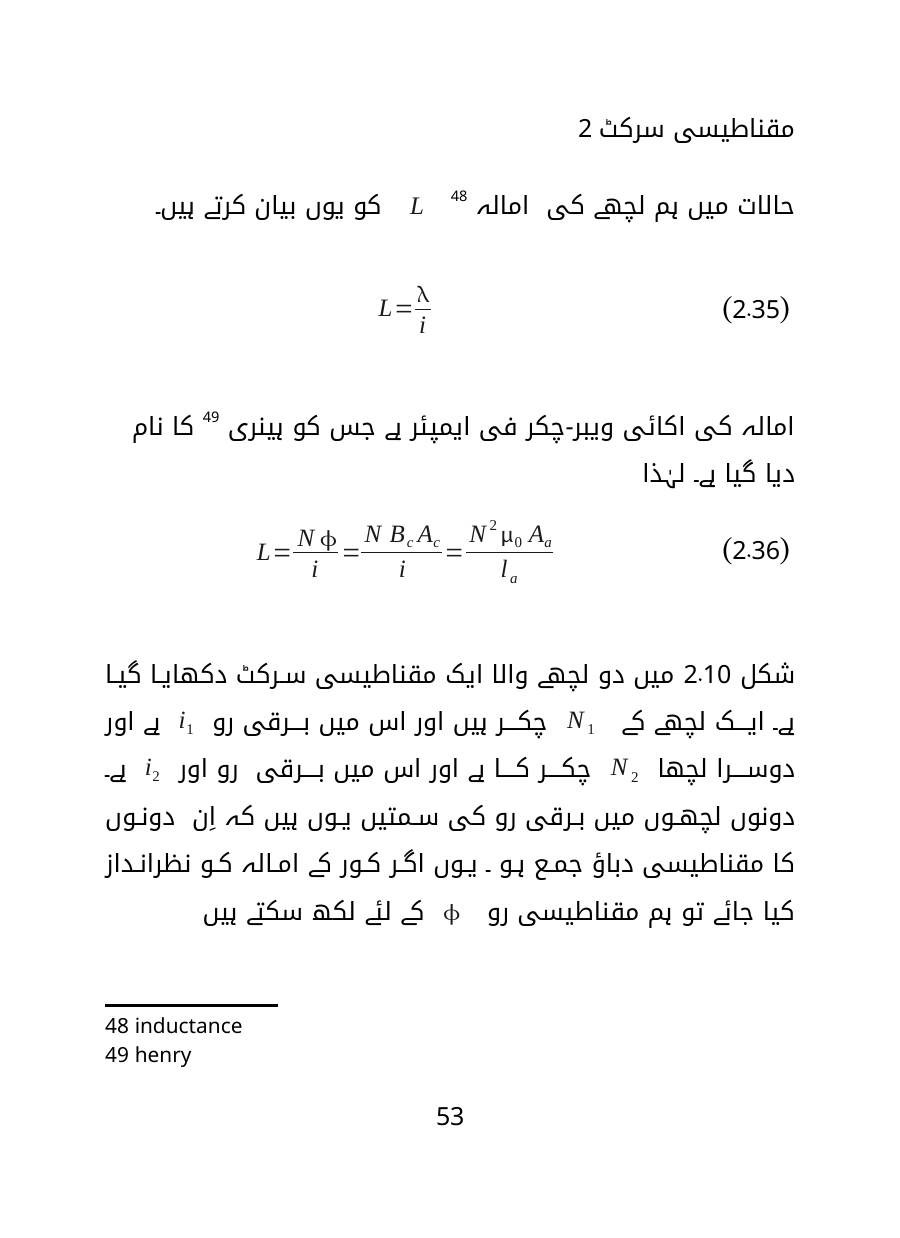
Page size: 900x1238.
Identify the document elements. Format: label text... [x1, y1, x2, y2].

table_header (2.36) [695, 511, 795, 604]
text inductance [105, 1012, 795, 1040]
table_header (2.35) [696, 276, 795, 357]
text henry [105, 1040, 795, 1068]
table_header [105, 511, 695, 604]
text امالہ کی اکائی ویبر-چکر فی ایمپئر ہے جس کو ہینری کا نام دیا گیا ہے۔ لہٰذا [105, 403, 795, 498]
text جن مقناطیسی سرکٹوں میں پرمیبلیٹی کو مستقل مقدار تصور کیا جا سکے یا جن میں خلاء کی مقناطیسی مزاحمت کور کی مقناطیسی مزاحمت سے بہت زیادہ ہو یعنی ، ان حالات میں ہم لچھے کی امالہ کو یوں بیان کرتے ہیں۔ [105, 182, 795, 230]
table_header [105, 276, 696, 357]
text شکل 2.10 میں دو لچھے والا ایک مقناطیسی سرکٹ دکھایا گیا ہے۔ ایک لچھے کے چکر ہیں اور اس میں برقی روہے اور دوسرا لچھاچکر کا ہے اور اس میں برقی رو اورہے۔ دونوں لچھوں میں برقی رو کی سمتیں یوں ہیں کہ اِن دونوں کا مقناطیسی دباؤ جمع ہو ۔ یوں اگر کور کے امالہ کو نظرانداز کیا جائے تو ہم مقناطیسی رو کے لئے لکھ سکتے ہیں [105, 651, 795, 935]
